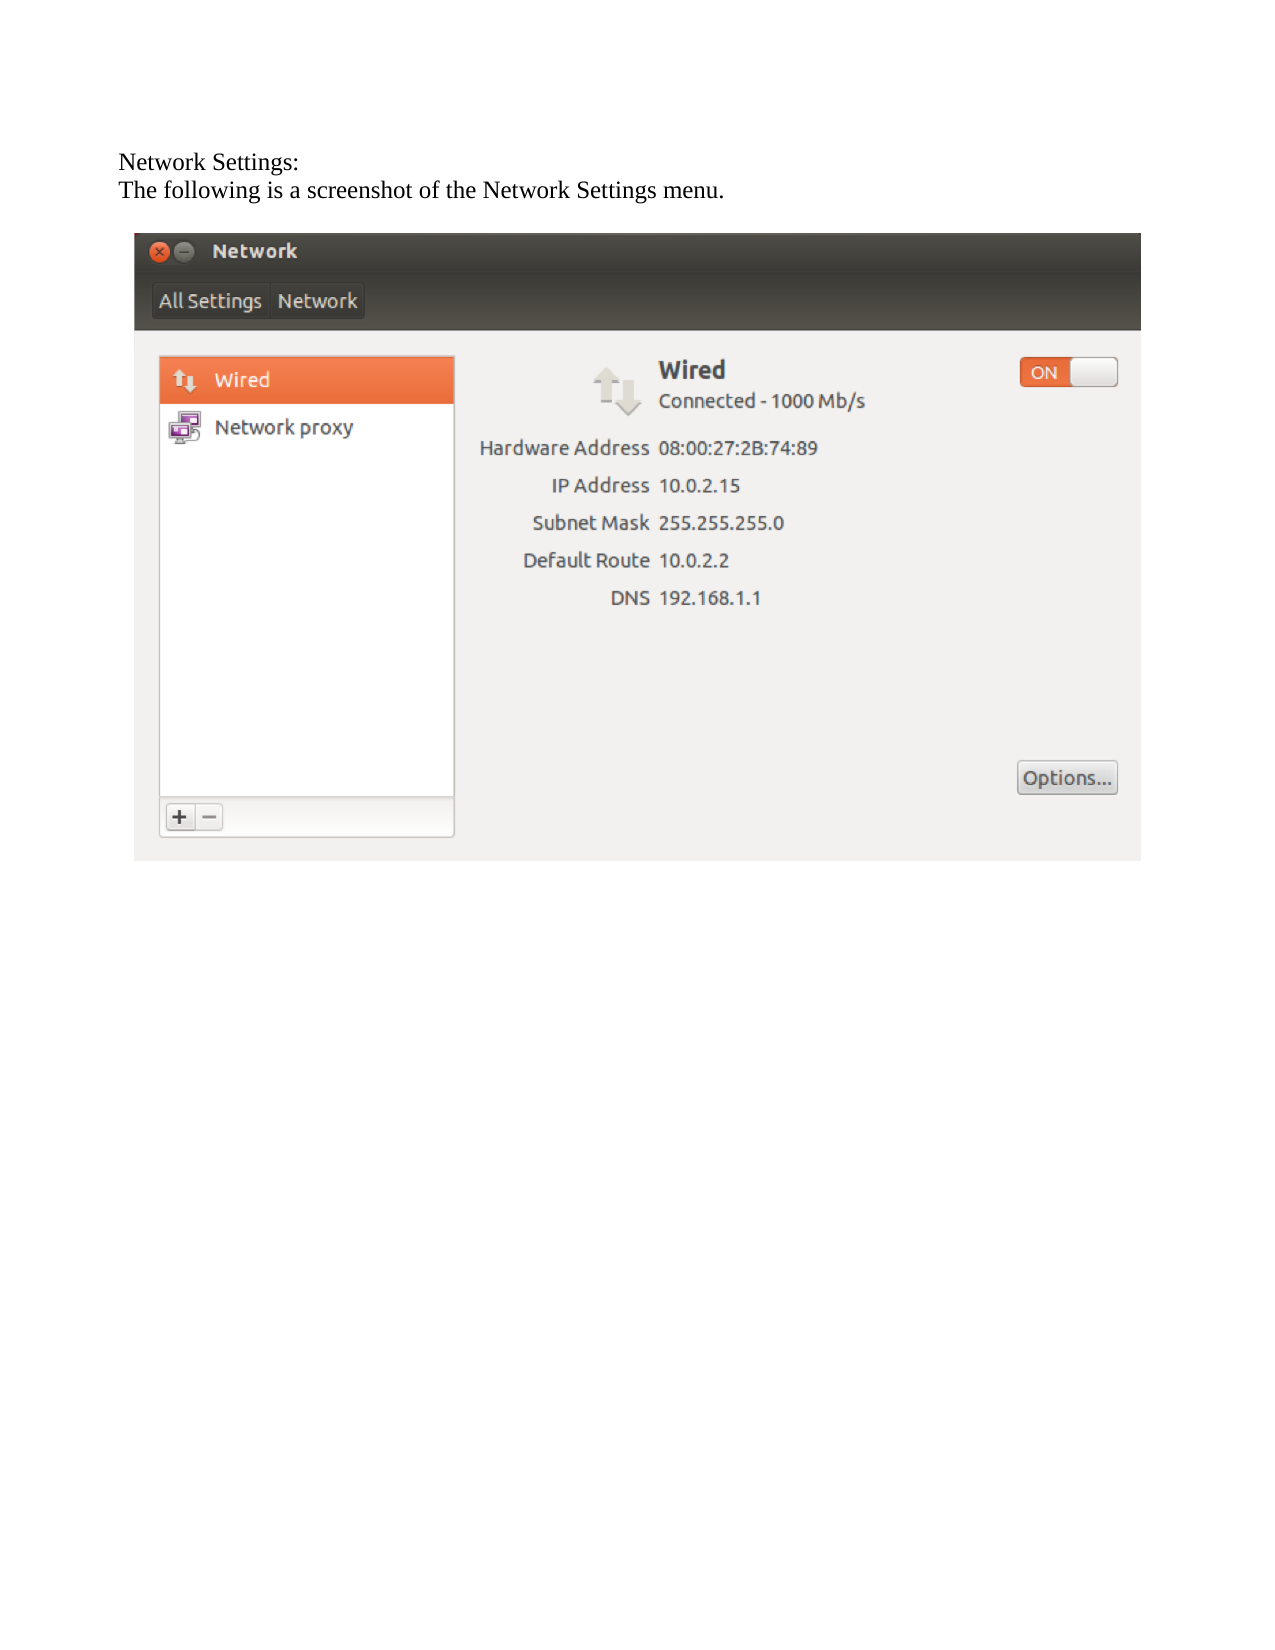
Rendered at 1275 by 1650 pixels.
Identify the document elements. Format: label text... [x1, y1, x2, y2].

text The following is a screenshot of the Network Settings menu. [118, 176, 1157, 204]
picture [134, 233, 1141, 861]
text Network Settings: [118, 147, 1157, 176]
